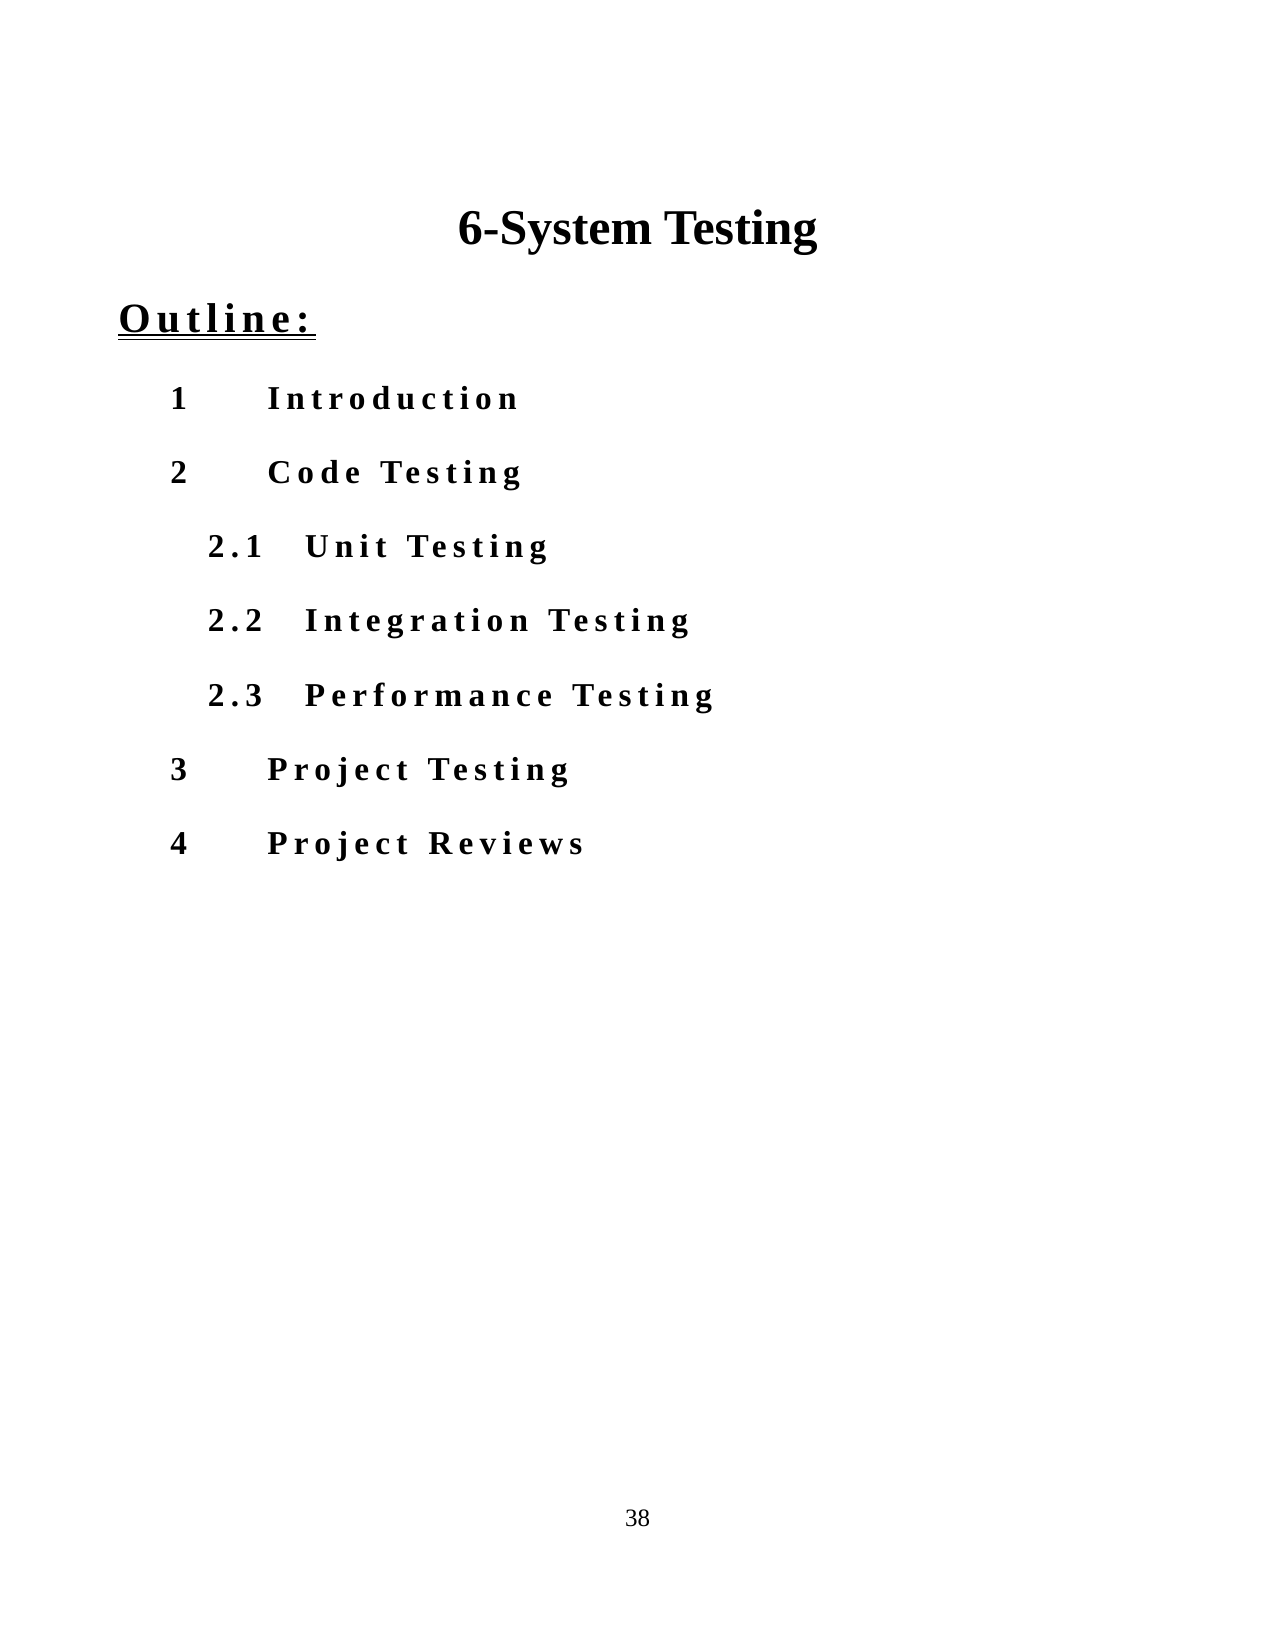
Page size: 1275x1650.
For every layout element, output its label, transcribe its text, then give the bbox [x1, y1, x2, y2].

list Code Testing [156, 453, 1157, 491]
list Introduction [156, 378, 1157, 417]
text Outline: [118, 293, 1157, 341]
list Project Reviews [156, 823, 1157, 861]
list Unit Testing [193, 527, 1157, 565]
list Project Testing [156, 749, 1157, 787]
list Integration Testing [193, 601, 1157, 639]
subtitle 6-System Testing [118, 197, 1157, 255]
list Performance Testing [193, 675, 1157, 713]
